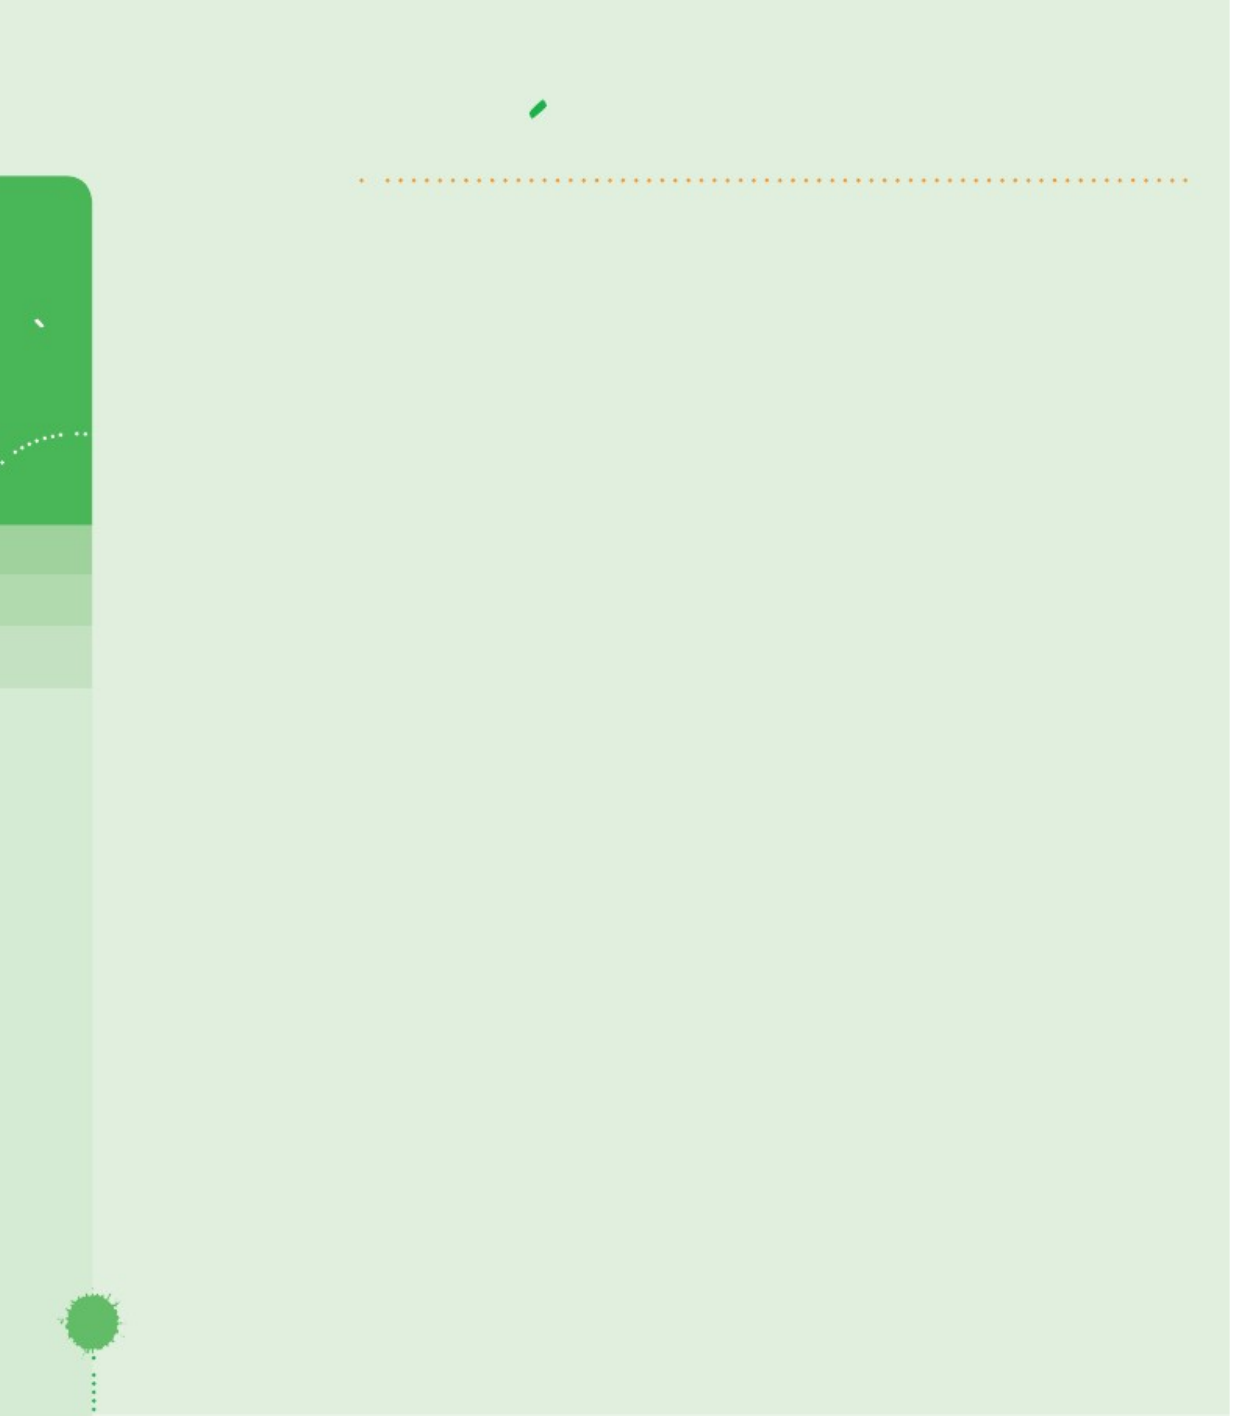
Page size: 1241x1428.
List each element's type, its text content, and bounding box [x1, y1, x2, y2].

picture [0, 0, 1230, 1416]
text 47 [1230, 1321, 1240, 1348]
text ROBOT [1230, 824, 1240, 872]
text BAILARÍN [1230, 775, 1240, 824]
